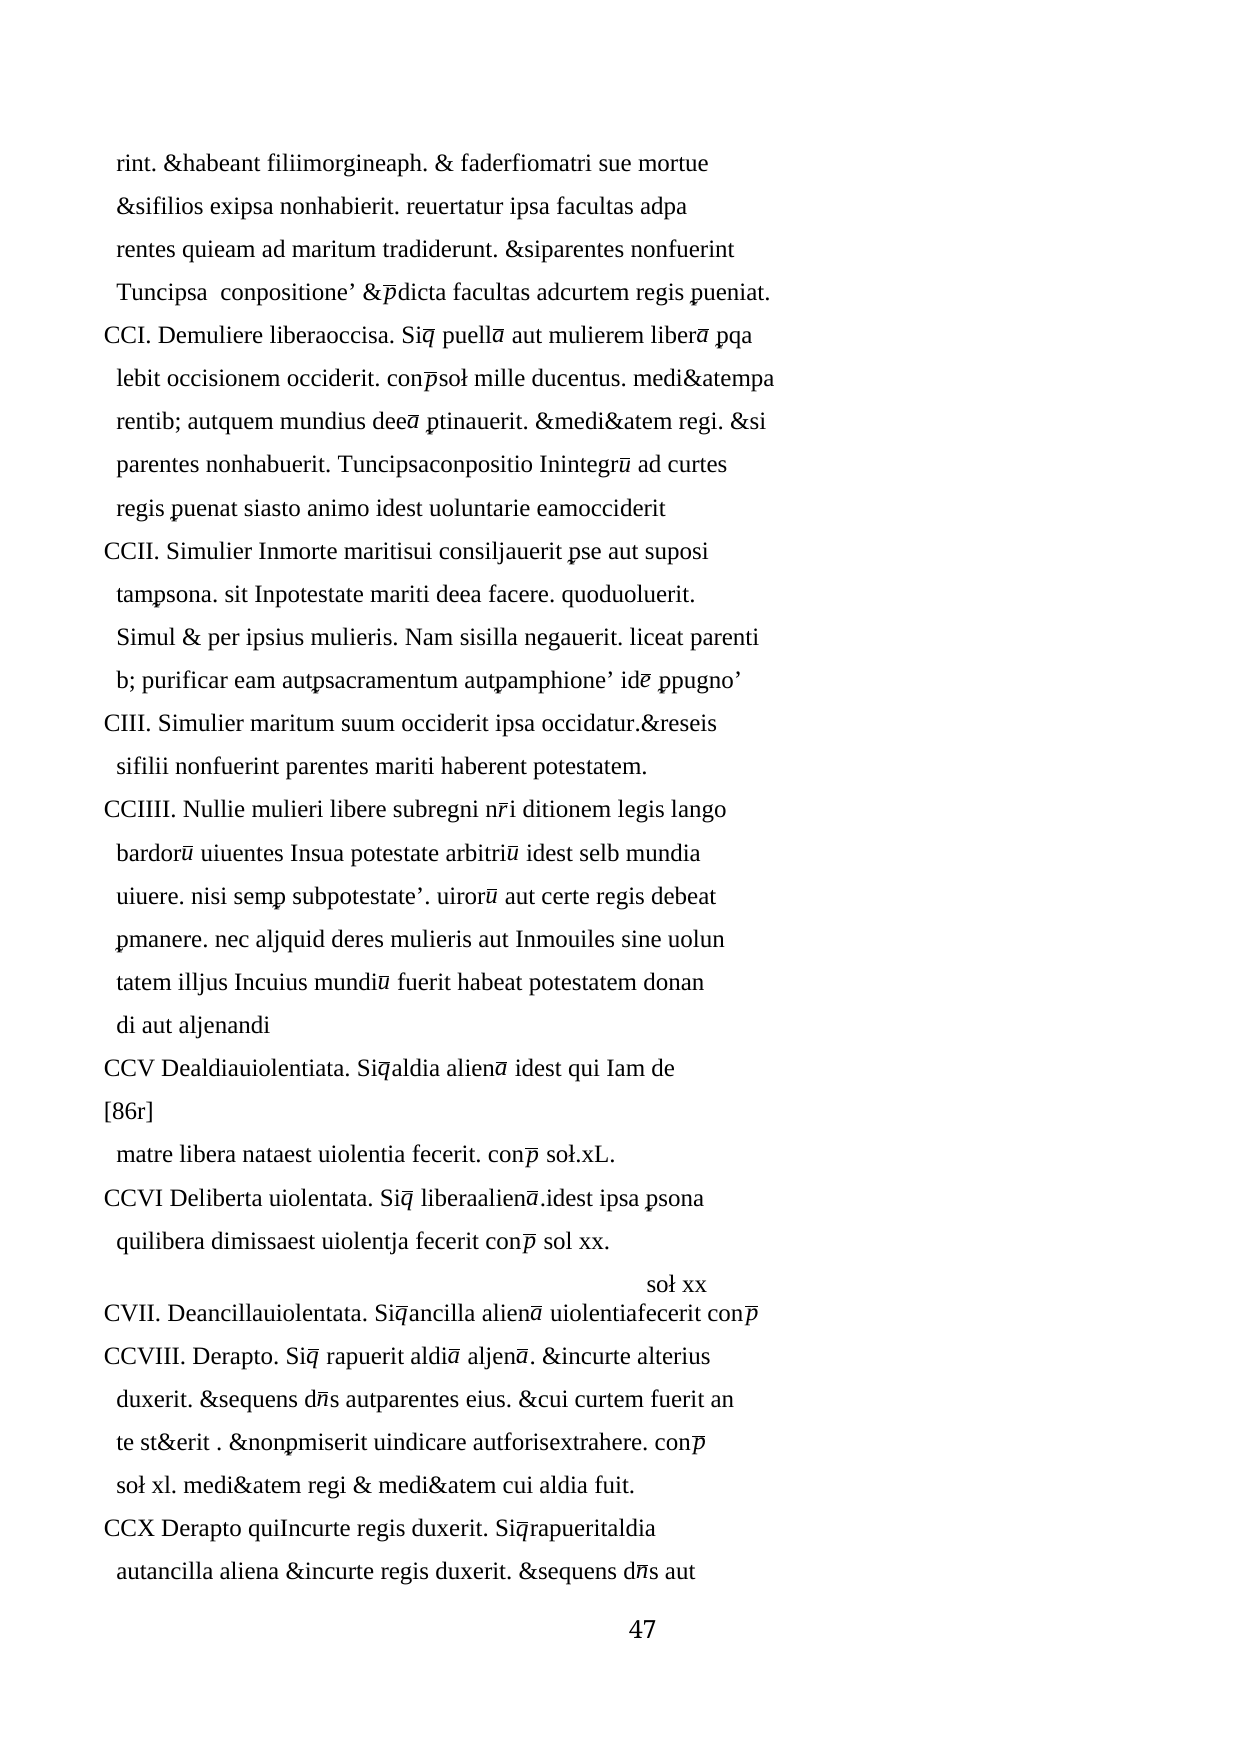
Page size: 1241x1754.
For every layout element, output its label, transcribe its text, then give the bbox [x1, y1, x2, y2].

text CCVIII. Derapto. Si rapuerit aldi aljen. &incurte alterius [103, 1341, 1211, 1369]
text CCIIII. Nullie mulieri libere subregni ni ditionem legis lango [103, 794, 1211, 823]
text sifilii nonfuerint parentes mariti haberent potestatem. [103, 751, 1211, 780]
text matre libera nataest uiolentia fecerit. con soł.xL. [103, 1139, 1211, 1168]
text quilibera dimissaest uiolentja fecerit con sol xx. [103, 1226, 1211, 1254]
text rentes quieam ad maritum tradiderunt. &siparentes nonfuerint [103, 234, 1211, 263]
text duxerit. &sequens ds autparentes eius. &cui curtem fuerit an [103, 1384, 1211, 1413]
text Tuncipsa conpositione’ &dicta facultas adcurtem regis ᵱueniat. [103, 277, 1211, 306]
text CVII. Deancillauiolentata. Siancilla alien uiolentiafecerit con [103, 1298, 1211, 1326]
text parentes nonhabuerit. Tuncipsaconpositio Inintegr ad curtes [103, 449, 1211, 478]
text CCV Dealdiauiolentiata. Sialdia alien idest qui Iam de [103, 1053, 1211, 1082]
text &sifilios exipsa nonhabierit. reuertatur ipsa facultas adpa [103, 191, 1211, 219]
text tatem illjus Incuius mundi fuerit habeat potestatem donan [103, 967, 1211, 996]
text rentib; autquem mundius dee ᵱtinauerit. &medi&atem regi. &si [103, 406, 1211, 435]
text CCII. Simulier Inmorte maritisui consiljauerit ᵱse aut suposi [103, 536, 1211, 564]
text Simul & per ipsius mulieris. Nam sisilla negauerit. liceat parenti [103, 622, 1211, 651]
text tamᵱsona. sit Inpotestate mariti deea facere. quoduoluerit. [103, 579, 1211, 608]
text lebit occisionem occiderit. consoł mille ducentus. medi&atempa [103, 363, 1211, 392]
text di aut aljenandi [103, 1010, 1211, 1039]
text CIII. Simulier maritum suum occiderit ipsa occidatur.&reseis [103, 708, 1211, 737]
text soł xl. medi&atem regi & medi&atem cui aldia fuit. [103, 1470, 1211, 1499]
text CCI. Demuliere liberaoccisa. Si puell aut mulierem liber ᵱqa [103, 320, 1211, 349]
text soł xx [103, 1269, 1211, 1298]
text CCX Derapto quiIncurte regis duxerit. Sirapueritaldia [103, 1513, 1211, 1542]
text bardor uiuentes Insua potestate arbitri idest selb mundia [103, 838, 1211, 866]
text autancilla aliena &incurte regis duxerit. &sequens ds aut [103, 1556, 1211, 1585]
text CCVI Deliberta uiolentata. Si liberaalien.idest ipsa ᵱsona [103, 1183, 1211, 1211]
text b; purificar eam autᵱsacramentum autᵱamphione’ id ᵱpugno’ [103, 665, 1211, 694]
text uiuere. nisi semᵱ subpotestate’. uiror aut certe regis debeat [103, 881, 1211, 909]
text ᵱmanere. nec aljquid deres mulieris aut Inmouiles sine uolun [103, 924, 1211, 953]
text [86r] [103, 1096, 1211, 1125]
text rint. &habeant filiimorgineaph. & faderfiomatri sue mortue [103, 148, 1211, 176]
text te st&erit . &nonᵱmiserit uindicare autforisextrahere. con [103, 1427, 1211, 1456]
text regis ᵱuenat siasto animo idest uoluntarie eamocciderit [103, 493, 1211, 521]
